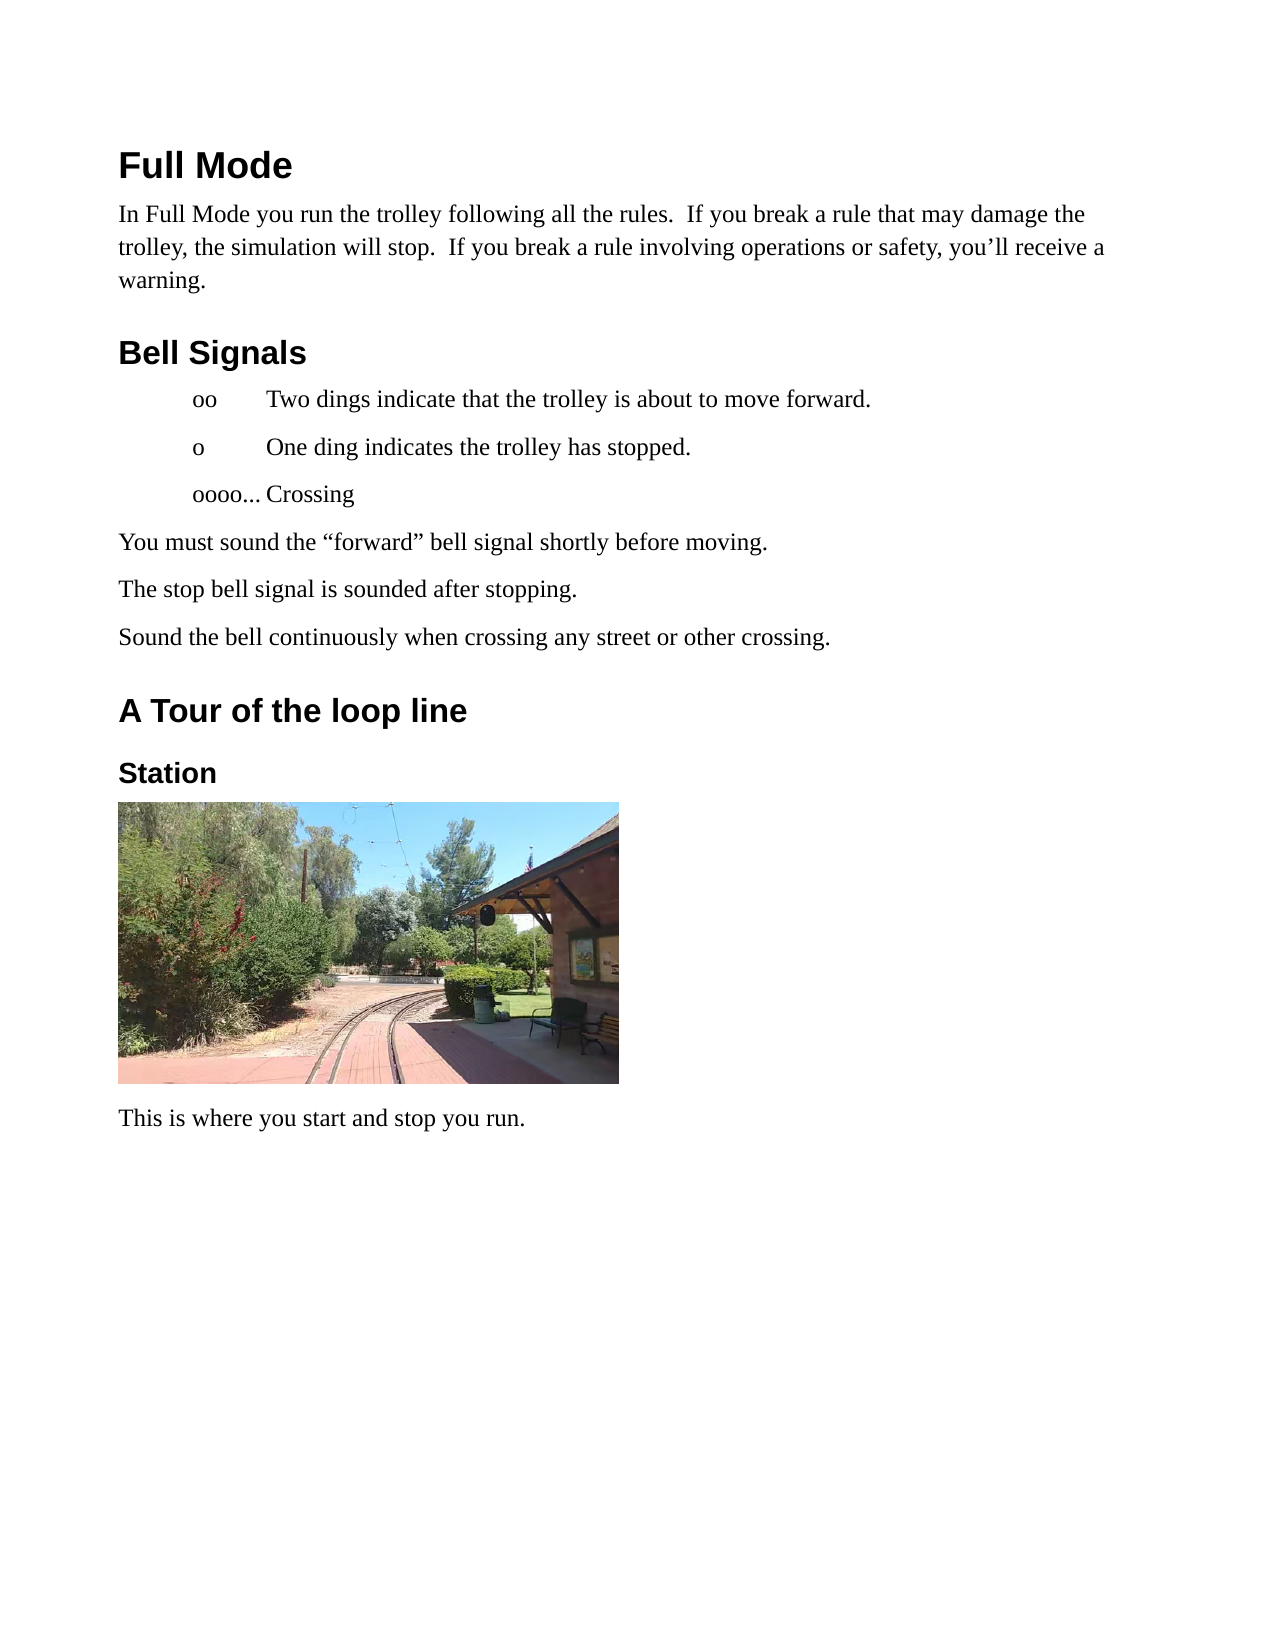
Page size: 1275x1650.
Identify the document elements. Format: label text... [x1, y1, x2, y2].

text o One ding indicates the trolley has stopped. [118, 432, 1157, 461]
subtitle Bell Signals [118, 333, 1157, 372]
picture [118, 802, 619, 1084]
text Sound the bell continuously when crossing any street or other crossing. [118, 622, 1157, 651]
text The stop bell signal is sounded after stopping. [118, 574, 1157, 603]
subtitle Station [118, 756, 1157, 790]
text In Full Mode you run the trolley following all the rules. If you break a rule that may damage the trolley, the simulation will stop. If you break a rule involving operations or safety, you’ll receive a warning. [118, 199, 1157, 293]
text This is where you start and stop you run. [118, 1103, 1157, 1131]
text oooo... Crossing [118, 479, 1157, 508]
subtitle Full Mode [118, 143, 1157, 186]
text oo Two dings indicate that the trolley is about to move forward. [118, 384, 1157, 413]
subtitle A Tour of the loop line [118, 691, 1157, 729]
text You must sound the “forward” bell signal shortly before moving. [118, 527, 1157, 556]
